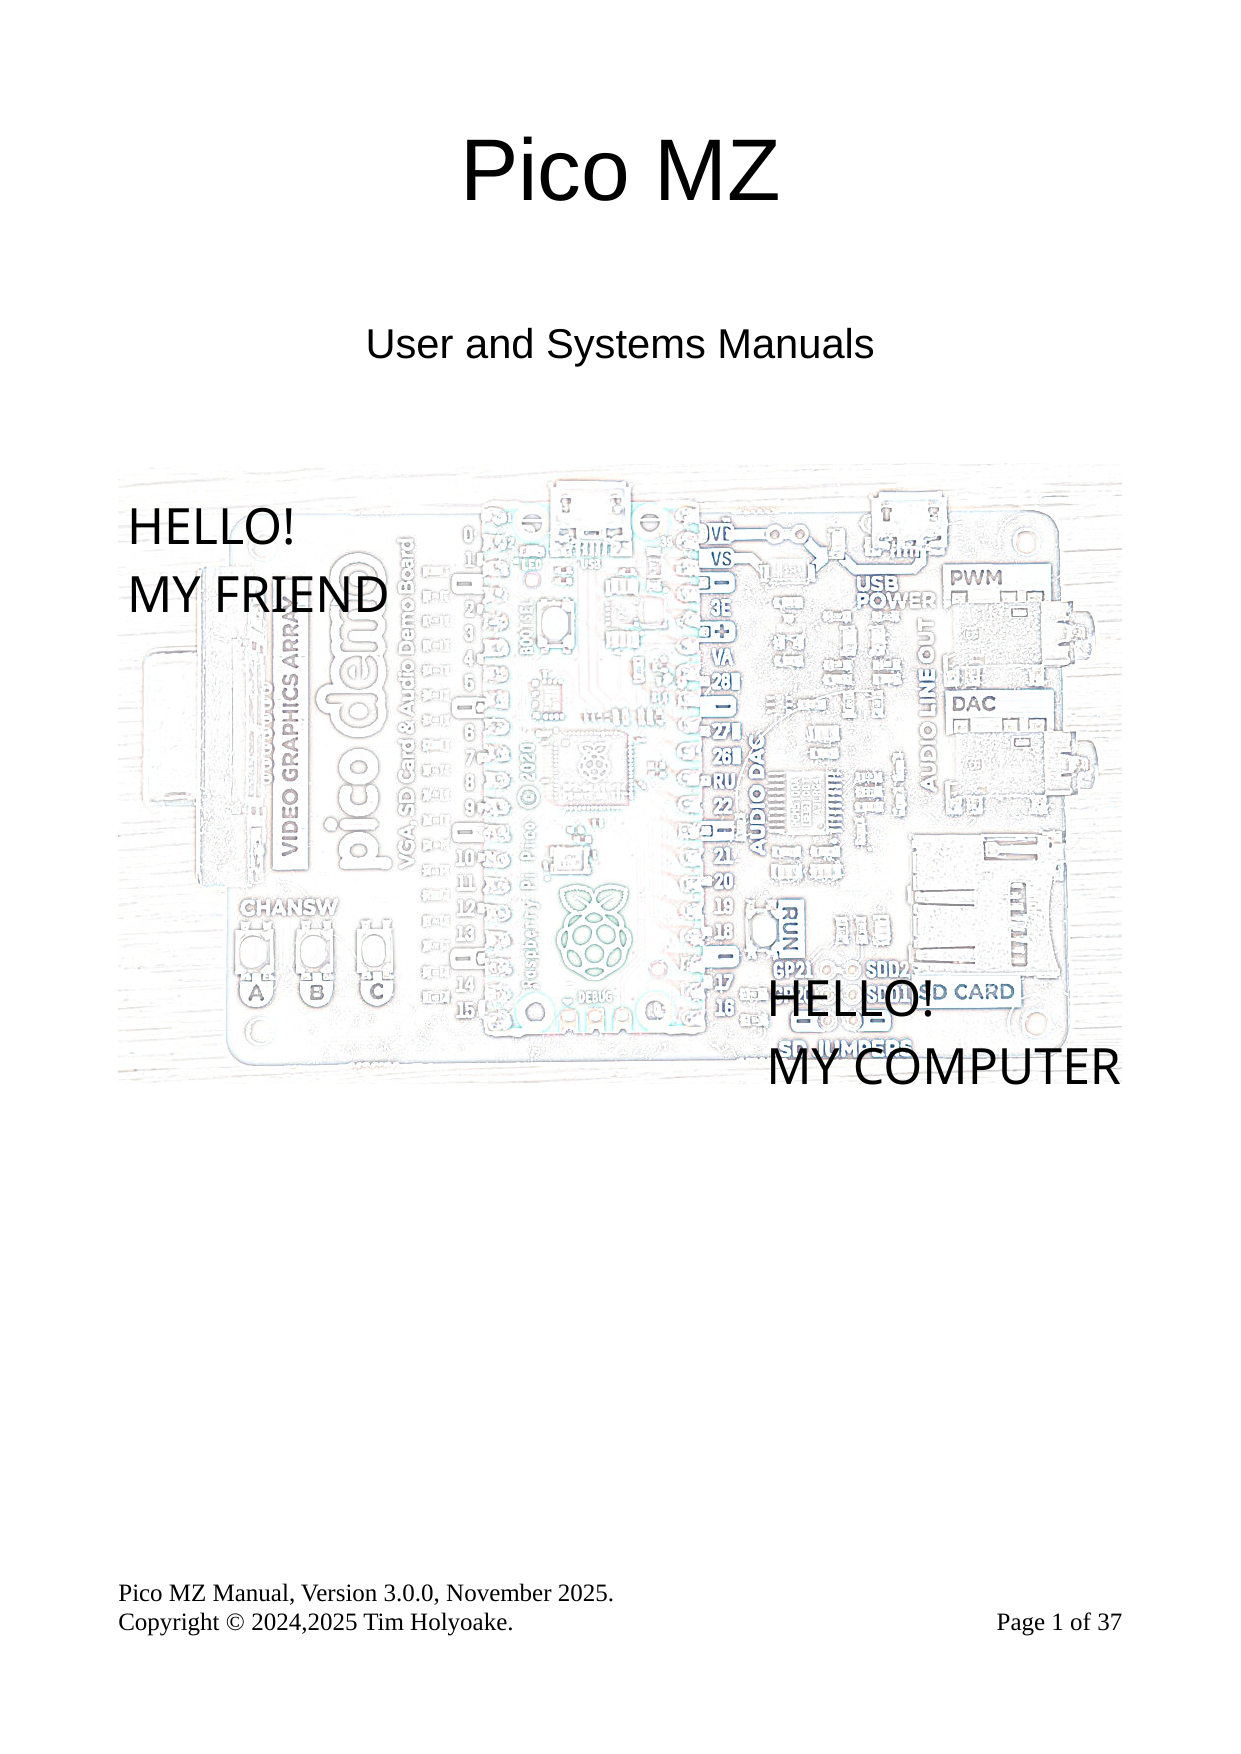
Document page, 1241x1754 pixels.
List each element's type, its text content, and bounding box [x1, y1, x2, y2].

picture [891, 1052, 914, 1081]
picture [976, 1052, 990, 1066]
picture [1098, 1052, 1112, 1065]
picture [118, 463, 1123, 1084]
picture [791, 1055, 802, 1084]
text Pico MZ [118, 118, 1122, 219]
picture [775, 1054, 786, 1084]
picture [931, 1054, 942, 1084]
picture [947, 1055, 958, 1084]
picture [1098, 1069, 1114, 1084]
text User and Systems Manuals [118, 319, 1122, 367]
